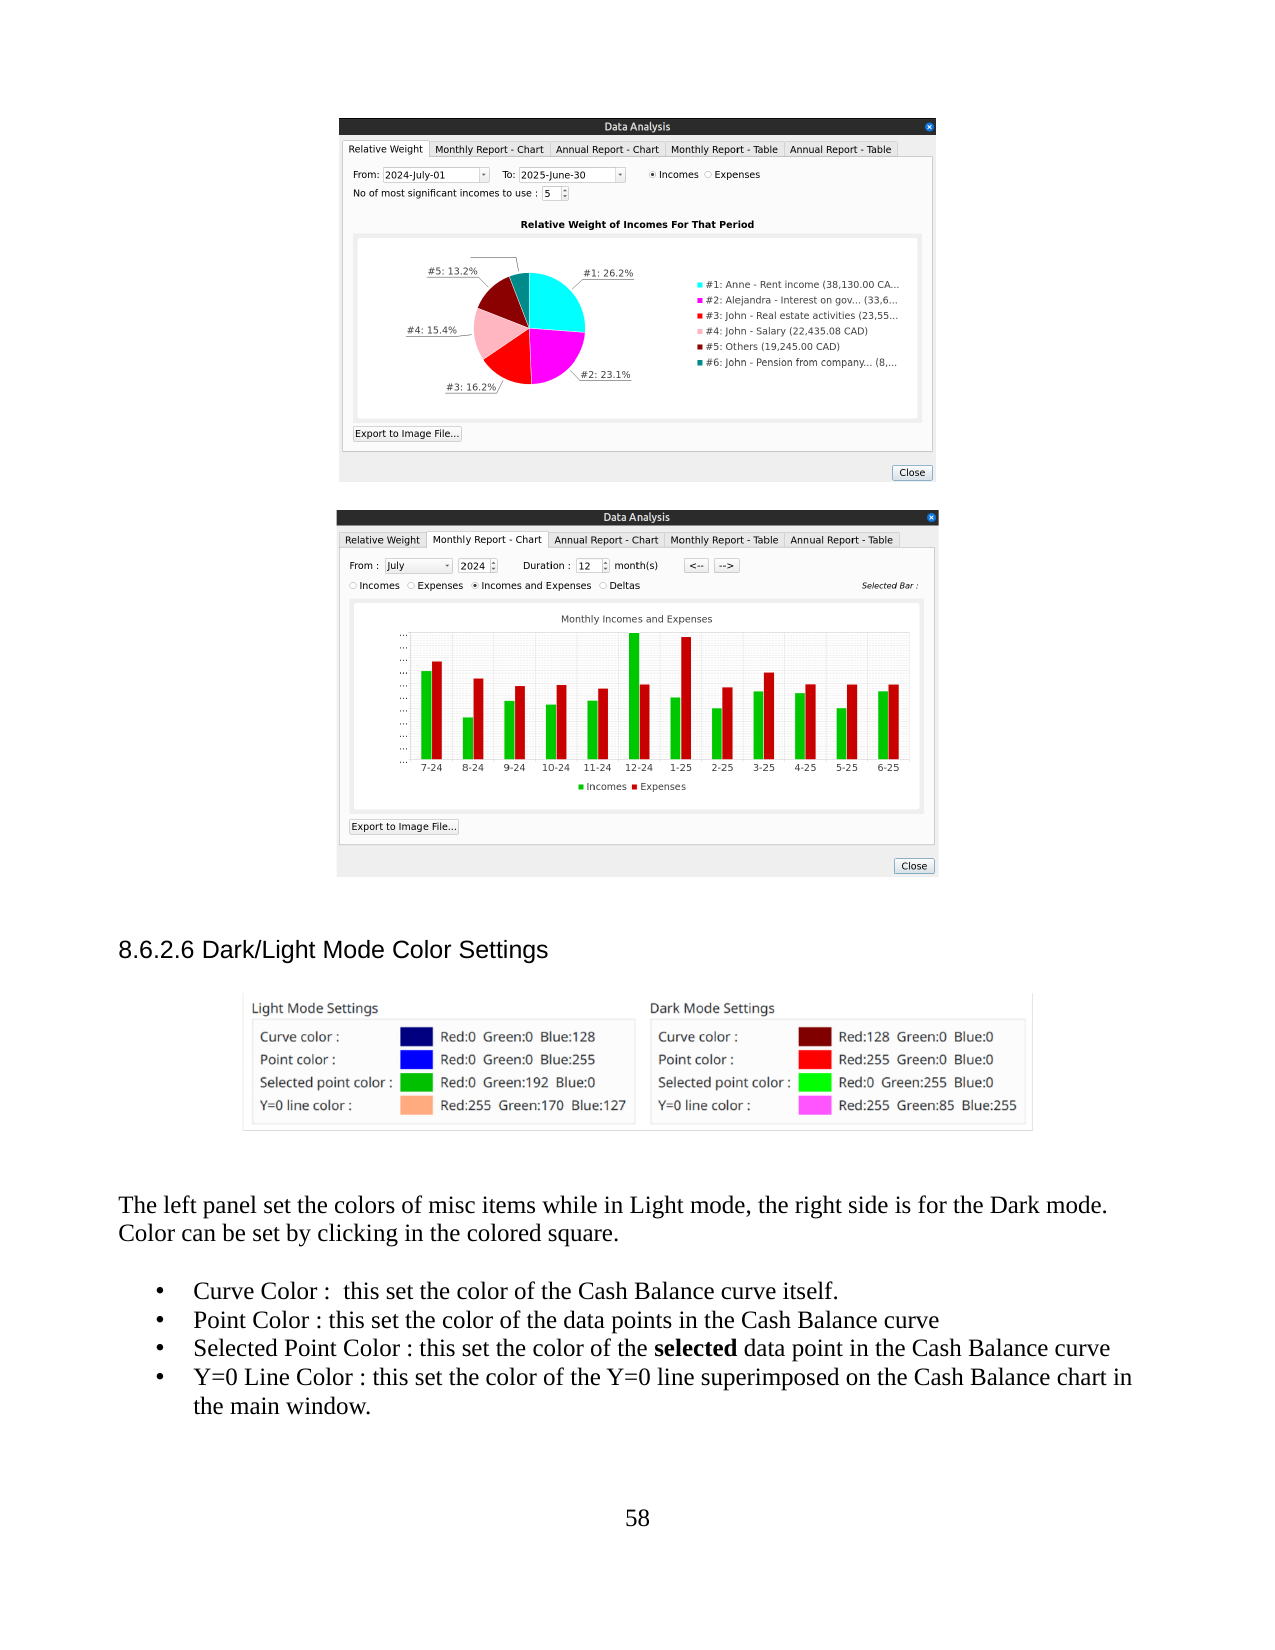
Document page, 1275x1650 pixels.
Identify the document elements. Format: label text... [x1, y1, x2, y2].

picture [242, 993, 1033, 1131]
list Point Color : this set the color of the data points in the Cash Balance curve [156, 1305, 1157, 1333]
list Selected Point Color : this set the color of the selected data point in the Cash Balance curve [156, 1333, 1157, 1362]
subtitle Dark/Light Mode Color Settings [118, 935, 1157, 964]
text The left panel set the colors of misc items while in Light mode, the right side is for the Dark mode. Color can be set by clicking in the colored square. [118, 1190, 1157, 1247]
list Y=0 Line Color : this set the color of the Y=0 line superimposed on the Cash Balance chart in the main window. [156, 1362, 1157, 1420]
picture [339, 118, 936, 482]
list Curve Color : this set the color of the Cash Balance curve itself. [156, 1276, 1157, 1305]
picture [336, 510, 939, 877]
